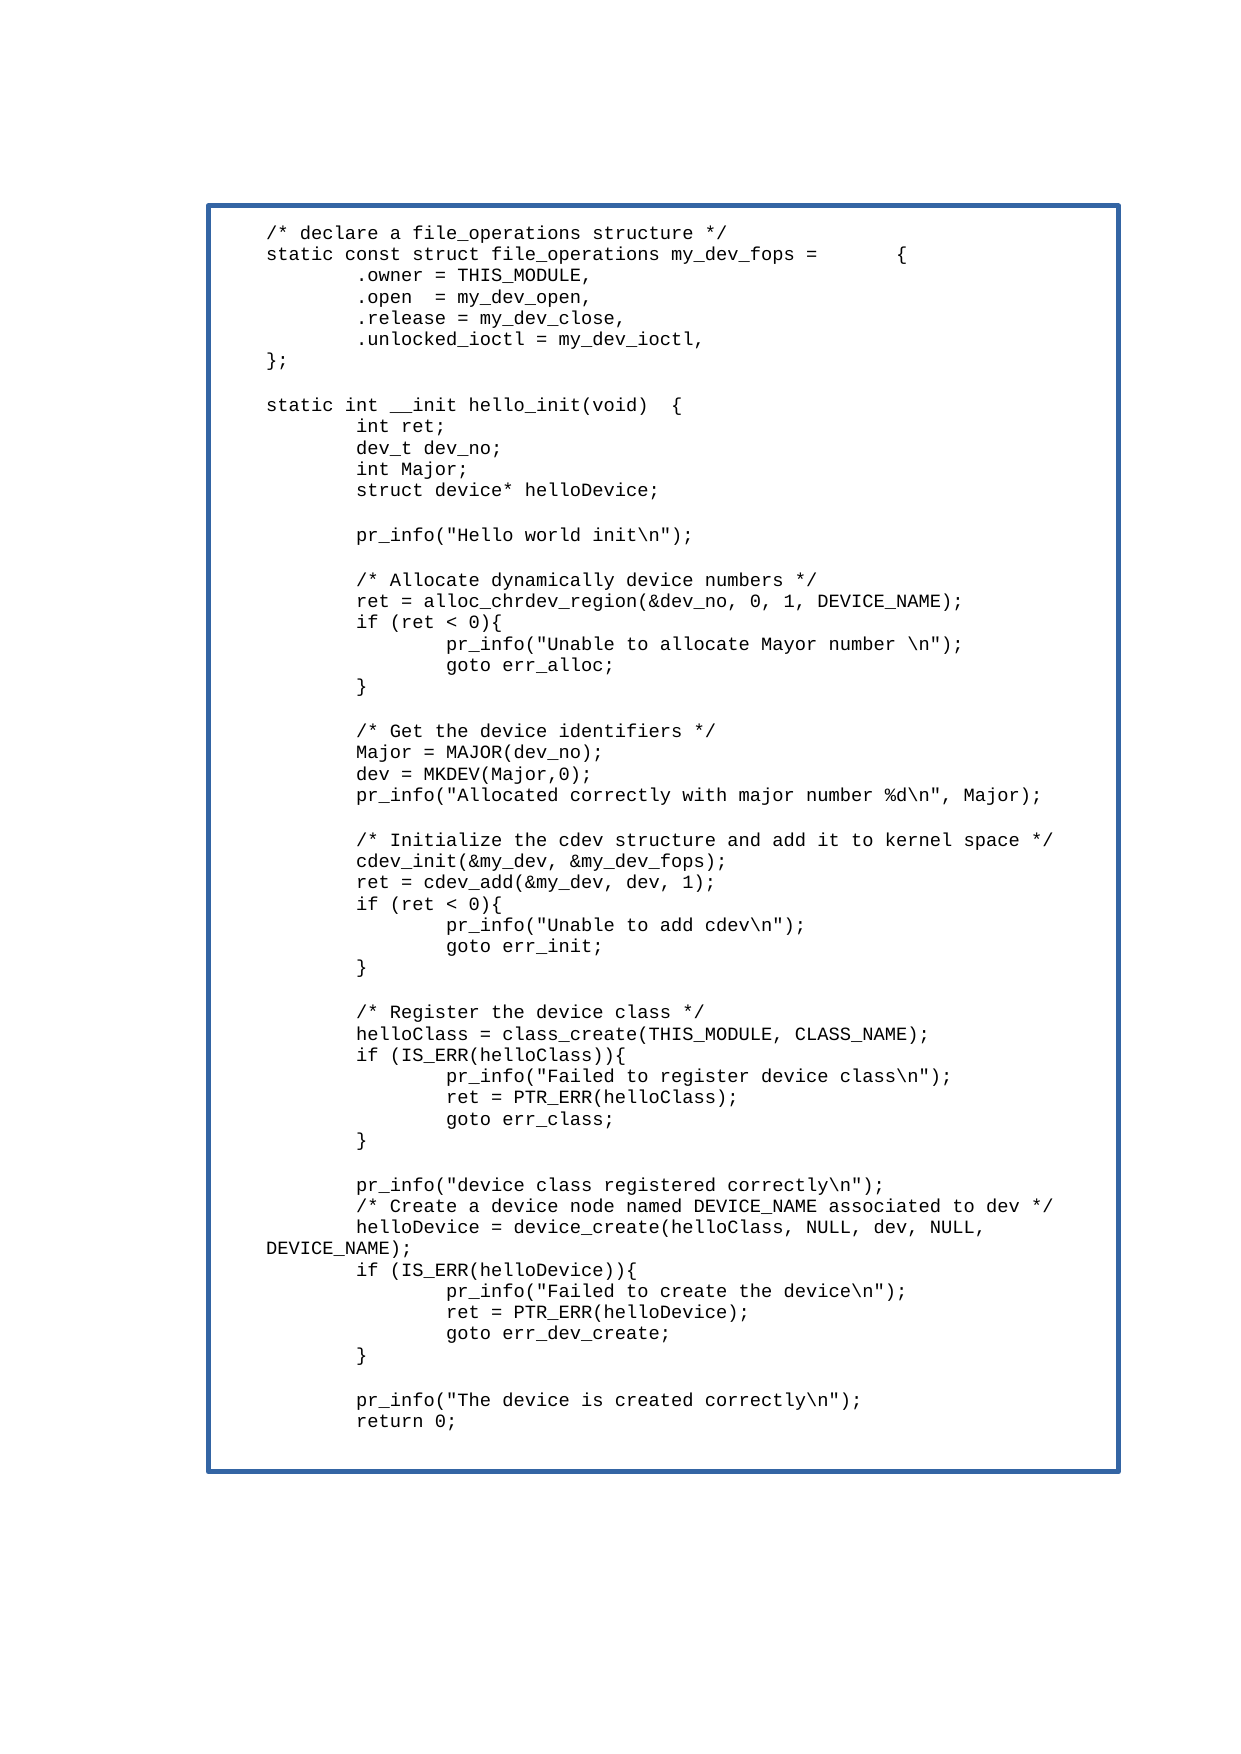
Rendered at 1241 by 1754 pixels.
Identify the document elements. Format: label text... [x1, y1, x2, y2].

text goto err_dev_create; [266, 1324, 1116, 1345]
text /* Create a device node named DEVICE_NAME associated to dev */ [266, 1197, 1116, 1218]
text pr_info("Failed to register device class\n"); [266, 1067, 1116, 1088]
text /* Initialize the cdev structure and add it to kernel space */ [266, 831, 1116, 852]
text /* Register the device class */ [266, 1003, 1116, 1024]
text /* Allocate dynamically device numbers */ [266, 571, 1116, 592]
text if (ret < 0){ [266, 613, 1116, 634]
text struct device* helloDevice; [266, 481, 1116, 502]
text } [266, 677, 1116, 698]
text dev_t dev_no; [266, 438, 1116, 460]
text helloClass = class_create(THIS_MODULE, CLASS_NAME); [266, 1024, 1116, 1046]
text pr_info("Unable to add cdev\n"); [266, 916, 1116, 937]
text static int __init hello_init(void) { [266, 396, 1116, 417]
text goto err_alloc; [266, 656, 1116, 677]
text pr_info("The device is created correctly\n"); [266, 1390, 1116, 1412]
text int ret; [266, 417, 1116, 438]
text ret = alloc_chrdev_region(&dev_no, 0, 1, DEVICE_NAME); [266, 592, 1116, 613]
text .unlocked_ioctl = my_dev_ioctl, [266, 330, 1116, 351]
text if (ret < 0){ [266, 894, 1116, 916]
text if (IS_ERR(helloClass)){ [266, 1046, 1116, 1067]
text pr_info("Hello world init\n"); [266, 526, 1116, 547]
text ret = PTR_ERR(helloClass); [266, 1088, 1116, 1109]
text Major = MAJOR(dev_no); [266, 743, 1116, 764]
text pr_info("Unable to allocate Mayor number \n"); [266, 634, 1116, 656]
text goto err_init; [266, 937, 1116, 958]
text ret = PTR_ERR(helloDevice); [266, 1303, 1116, 1324]
text /* declare a file_operations structure */ [266, 224, 1116, 245]
text .open = my_dev_open, [266, 287, 1116, 309]
text goto err_class; [266, 1109, 1116, 1131]
text int Major; [266, 460, 1116, 481]
text dev = MKDEV(Major,0); [266, 764, 1116, 786]
text pr_info("device class registered correctly\n"); [266, 1175, 1116, 1197]
text if (IS_ERR(helloDevice)){ [266, 1260, 1116, 1282]
text } [266, 958, 1116, 979]
text pr_info("Failed to create the device\n"); [266, 1282, 1116, 1303]
text helloDevice = device_create(helloClass, NULL, dev, NULL, DEVICE_NAME); [266, 1218, 1116, 1260]
text }; [266, 351, 1116, 372]
text ret = cdev_add(&my_dev, dev, 1); [266, 873, 1116, 894]
text pr_info("Allocated correctly with major number %d\n", Major); [266, 786, 1116, 807]
text } [266, 1131, 1116, 1152]
text return 0; [266, 1412, 1116, 1433]
text .release = my_dev_close, [266, 309, 1116, 330]
text cdev_init(&my_dev, &my_dev_fops); [266, 852, 1116, 873]
text } [266, 1345, 1116, 1367]
text static const struct file_operations my_dev_fops = { [266, 245, 1116, 266]
text .owner = THIS_MODULE, [266, 266, 1116, 287]
text /* Get the device identifiers */ [266, 722, 1116, 743]
